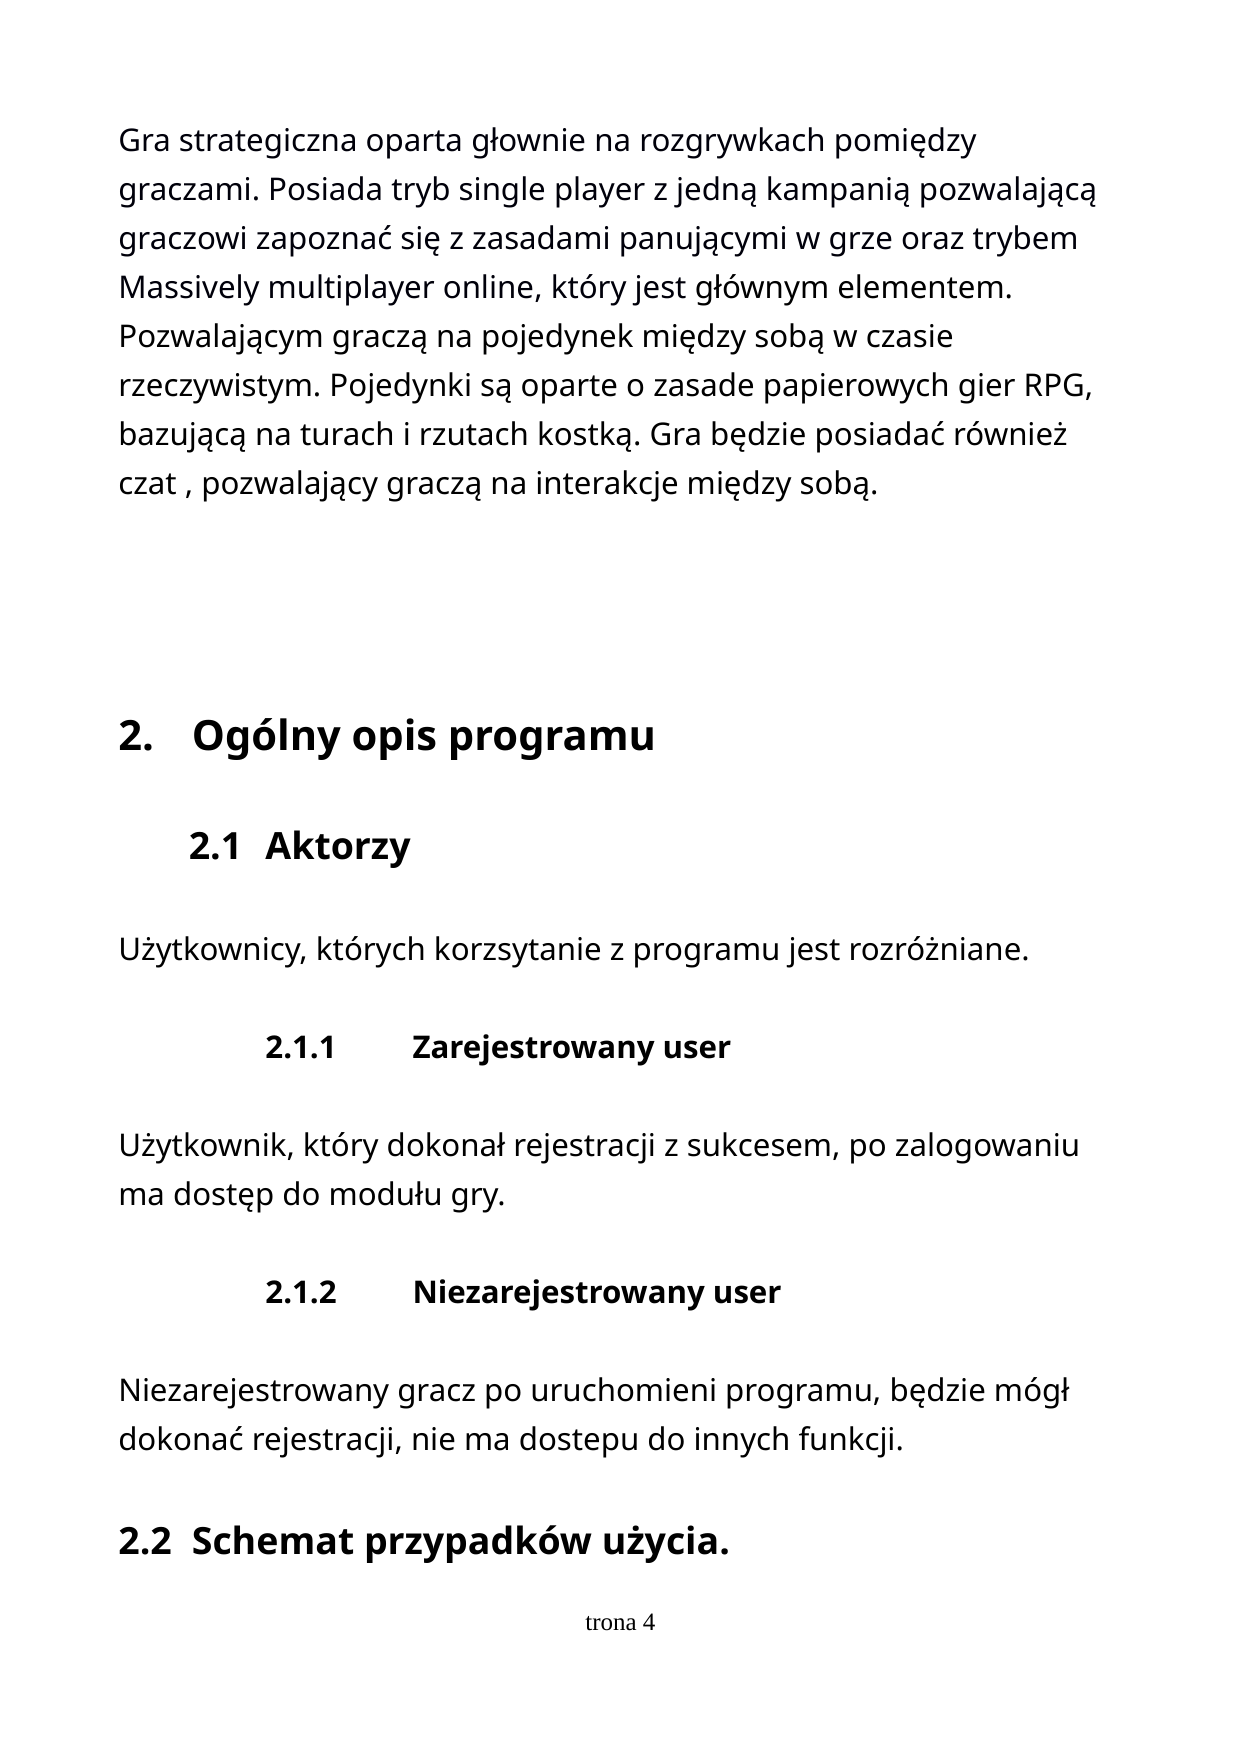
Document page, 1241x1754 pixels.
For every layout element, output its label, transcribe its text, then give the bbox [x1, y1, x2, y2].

text 2.2 Schemat przypadków użycia. [118, 1515, 1122, 1566]
text Niezarejestrowany gracz po uruchomieni programu, będzie mógł dokonać rejestracji, nie ma dostepu do innych funkcji. [118, 1319, 1122, 1459]
text Użytkownik, który dokonał rejestracji z sukcesem, po zalogowaniu ma dostęp do modułu gry. [118, 1123, 1122, 1214]
text Gra strategiczna oparta głownie na rozgrywkach pomiędzy graczami. Posiada tryb single player z jedną kampanią pozwalającą graczowi zapoznać się z zasadami panującymi w grze oraz trybem Massively multiplayer online, który jest głównym elementem. Pozwalającym graczą na pojedynek między sobą w czasie rzeczywistym. Pojedynki są oparte o zasade papierowych gier RPG, bazującą na turach i rzutach kostką. Gra będzie posiadać również czat , pozwalający graczą na interakcje między sobą. [118, 118, 1122, 503]
text 2.1 Aktorzy [118, 819, 1122, 871]
text Użytkownicy, których korzsytanie z programu jest rozróżniane. [118, 927, 1122, 970]
text 2.1.1 Zarejestrowany user [118, 1025, 1122, 1068]
text 2. Ogólny opis programu [118, 705, 1122, 762]
text 2.1.2 Niezarejestrowany user [118, 1270, 1122, 1312]
